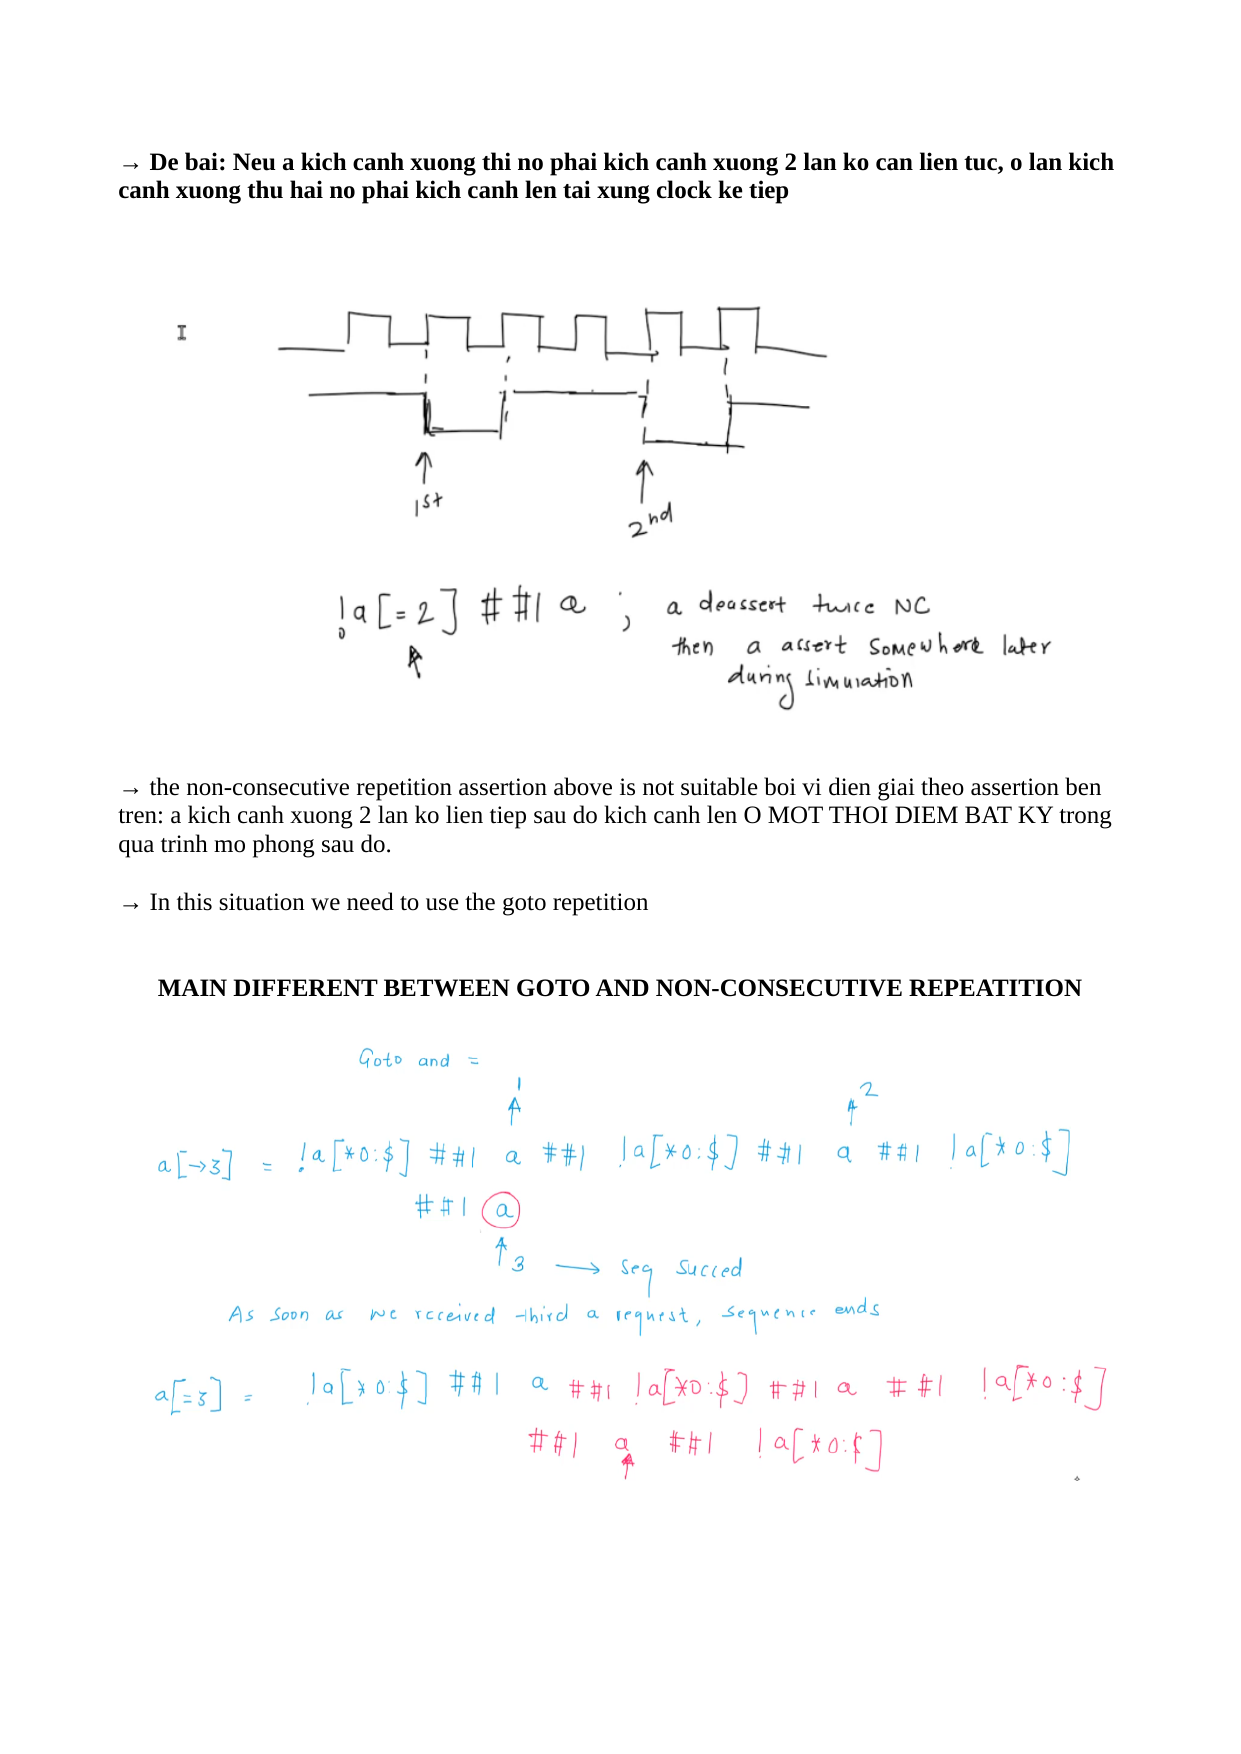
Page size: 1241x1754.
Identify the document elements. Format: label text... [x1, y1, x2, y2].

text → In this situation we need to use the goto repetition [118, 887, 1122, 915]
picture [118, 1030, 1123, 1481]
text MAIN DIFFERENT BETWEEN GOTO AND NON-CONSECUTIVE REPEATITION [118, 973, 1122, 1002]
text → De bai: Neu a kich canh xuong thi no phai kich canh xuong 2 lan ko can lien tuc, o lan kich canh xuong thu hai no phai kich canh len tai xung clock ke tiep [118, 118, 1122, 262]
text → the non-consecutive repetition assertion above is not suitable boi vi dien giai theo assertion ben tren: a kich canh xuong 2 lan ko lien tiep sau do kich canh len O MOT THOI DIEM BAT KY trong qua trinh mo phong sau do. [118, 772, 1122, 858]
picture [118, 290, 1123, 715]
